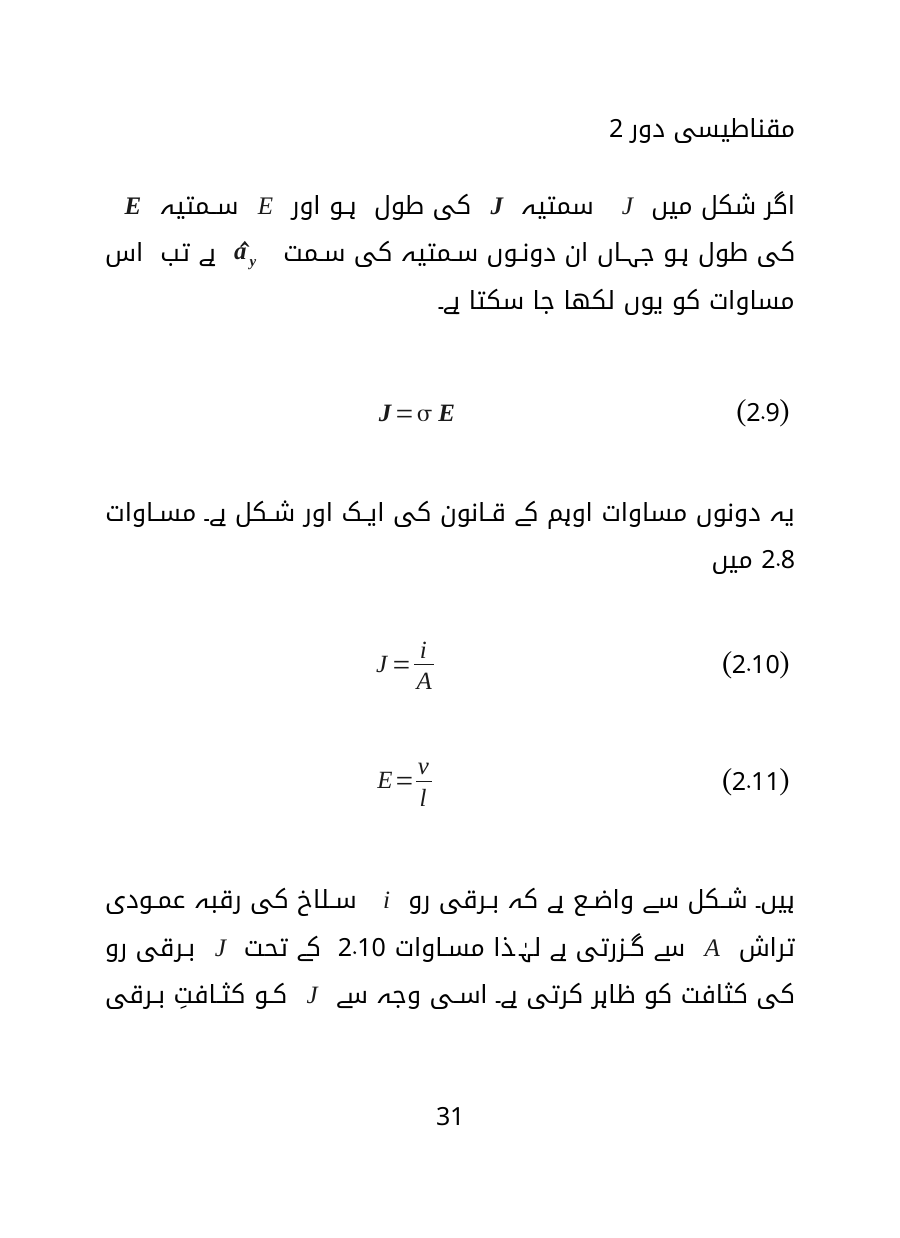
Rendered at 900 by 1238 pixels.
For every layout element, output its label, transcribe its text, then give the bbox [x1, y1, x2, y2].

table_header [105, 384, 718, 455]
text اگر شکل میں سمتیہکی طول ہو اورسمتیہکی طول ہو جہاں ان دونوں سمتیہ کی سمت ہے تب اس مساوات کو یوں لکھا جا سکتا ہے۔ [105, 182, 795, 324]
table_header (2.9) [718, 384, 795, 455]
table_header [105, 630, 696, 713]
table_header (2.11) [696, 747, 795, 830]
table_header (2.10) [696, 630, 795, 713]
table_header [105, 747, 696, 830]
text ہیں۔ شکل سے واضع ہے کہ برقی رو سلاخ کی رقبہ عمودی تراشسے گزرتی ہے لہٰذا مساوات 2.10 کے تحتبرقی رو کی کثافت کو ظاہر کرتی ہے۔ اسی وجہ سےکو کثافتِ برقی رو ہی کہتے ہیں۔ اسی طرح مساوات 2.11 سے یہ واضع ہے کہبرقی دباؤ کی شدت کو ظاہر کرتی ہے اور یوں کو شدت برقی دباؤ کہتے ہیں۔ اس کے نام کو چھوٹا کر کے برقی شدت بھی کہا جاتا ہے۔ [105, 877, 795, 1019]
text یہ دونوں مساوات اوہم کے قانون کی ایک اور شکل ہے۔ مساوات 2.8 میں [105, 489, 795, 584]
